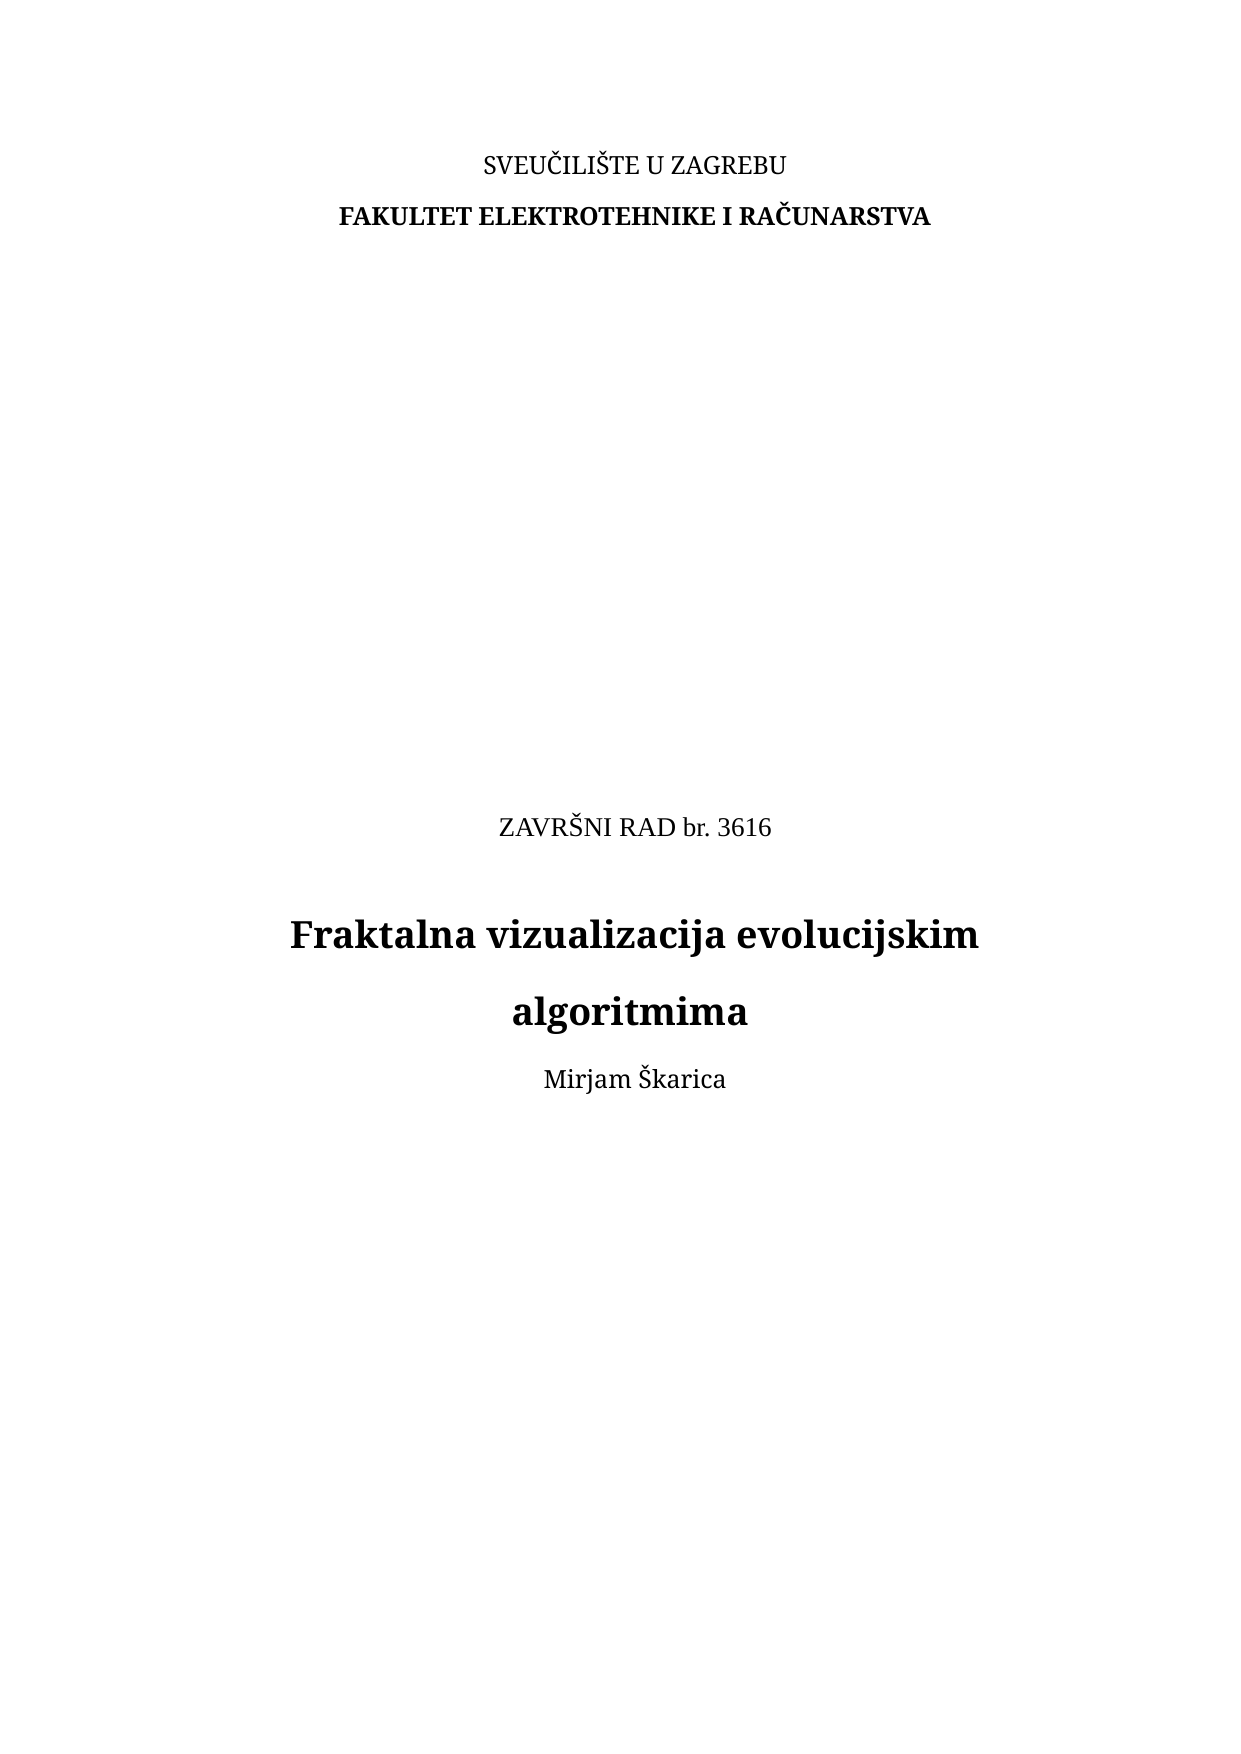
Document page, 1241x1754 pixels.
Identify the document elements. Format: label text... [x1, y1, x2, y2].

text ZAVRŠNI RAD br. 3616 [177, 811, 1093, 842]
text SVEUČILIŠTE U ZAGREBU [177, 148, 1093, 182]
text FAKULTET ELEKTROTEHNIKE I RAČUNARSTVA [177, 199, 1093, 233]
text Fraktalna vizualizacija evolucijskim algoritmima [177, 909, 1093, 1036]
text Mirjam Škarica [177, 1062, 1093, 1096]
